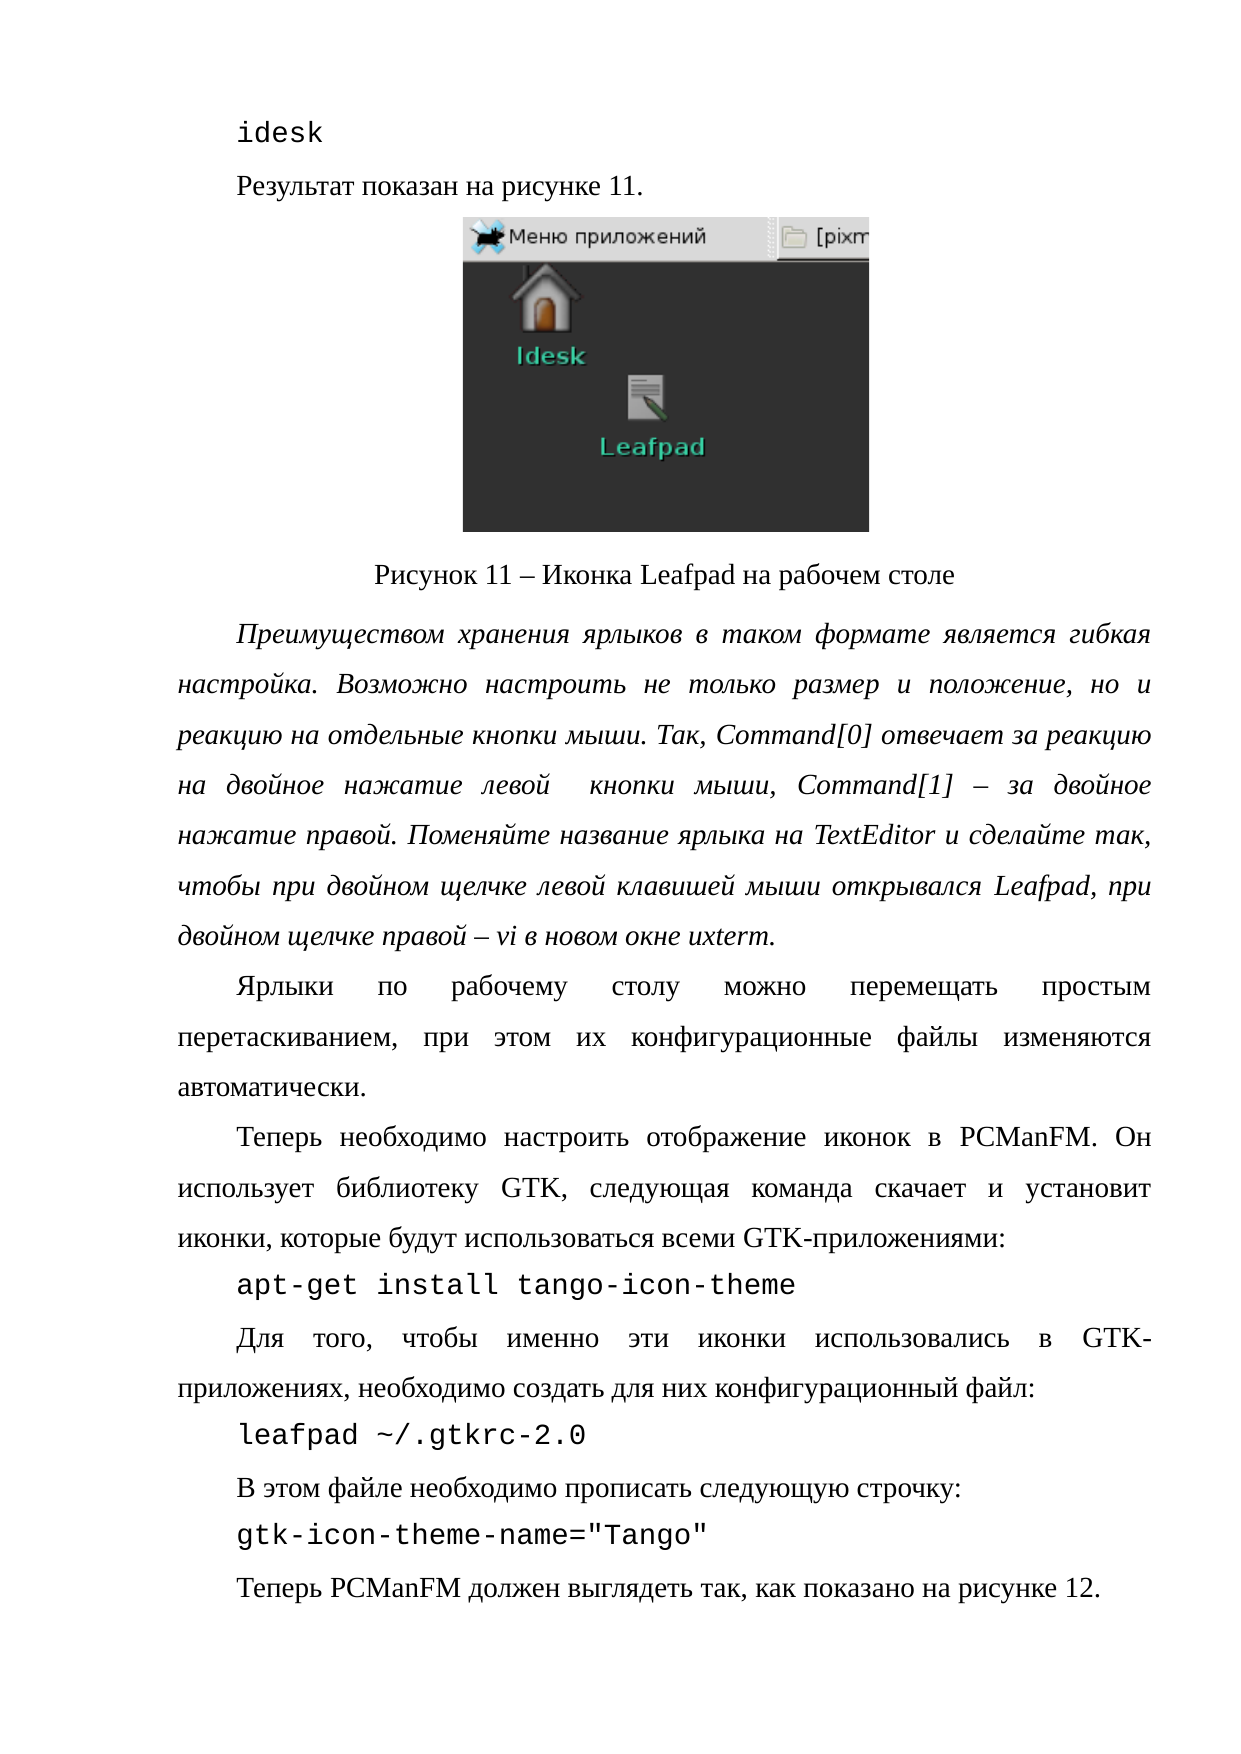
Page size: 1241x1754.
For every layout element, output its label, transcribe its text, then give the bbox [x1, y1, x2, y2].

text Теперь PCManFM должен выглядеть так, как показано на рисунке 12. [177, 1570, 1152, 1603]
text Ярлыки по рабочему столу можно перемещать простым перетаскиванием, при этом их конфигурационные файлы изменяются автоматически. [177, 968, 1152, 1103]
text Результат показан на рисунке 11. [177, 168, 1152, 201]
text Теперь необходимо настроить отображение иконок в PCManFM. Он использует библиотеку GTK, следующая команда скачает и установит иконки, которые будут использоваться всеми GTK-приложениями: [177, 1119, 1152, 1253]
text Преимуществом хранения ярлыков в таком формате является гибкая настройка. Возможно настроить не только размер и положение, но и реакцию на отдельные кнопки мыши. Так, Command[0] отвечает за реакцию на двойное нажатие левой кнопки мыши, Command[1] – за двойное нажатие правой. Поменяйте название ярлыка на TextEditor и сделайте так, чтобы при двойном щелчке левой клавишей мыши открывался Leafpad, при двойном щелчке правой – vi в новом окне uxterm. [177, 616, 1152, 952]
text idesk [177, 118, 1152, 151]
text Рисунок 11 – Иконка Leafpad на рабочем столе [177, 557, 1152, 590]
text Для того, чтобы именно эти иконки использовались в GTK-приложениях, необходимо создать для них конфигурационный файл: [177, 1320, 1152, 1404]
text apt-get install tango-icon-theme [177, 1270, 1152, 1303]
text В этом файле необходимо прописать следующую строчку: [177, 1470, 1152, 1503]
text gtk-icon-theme-name="Tango" [177, 1520, 1152, 1553]
picture [462, 217, 870, 532]
text leafpad ~/.gtkrc-2.0 [177, 1420, 1152, 1453]
